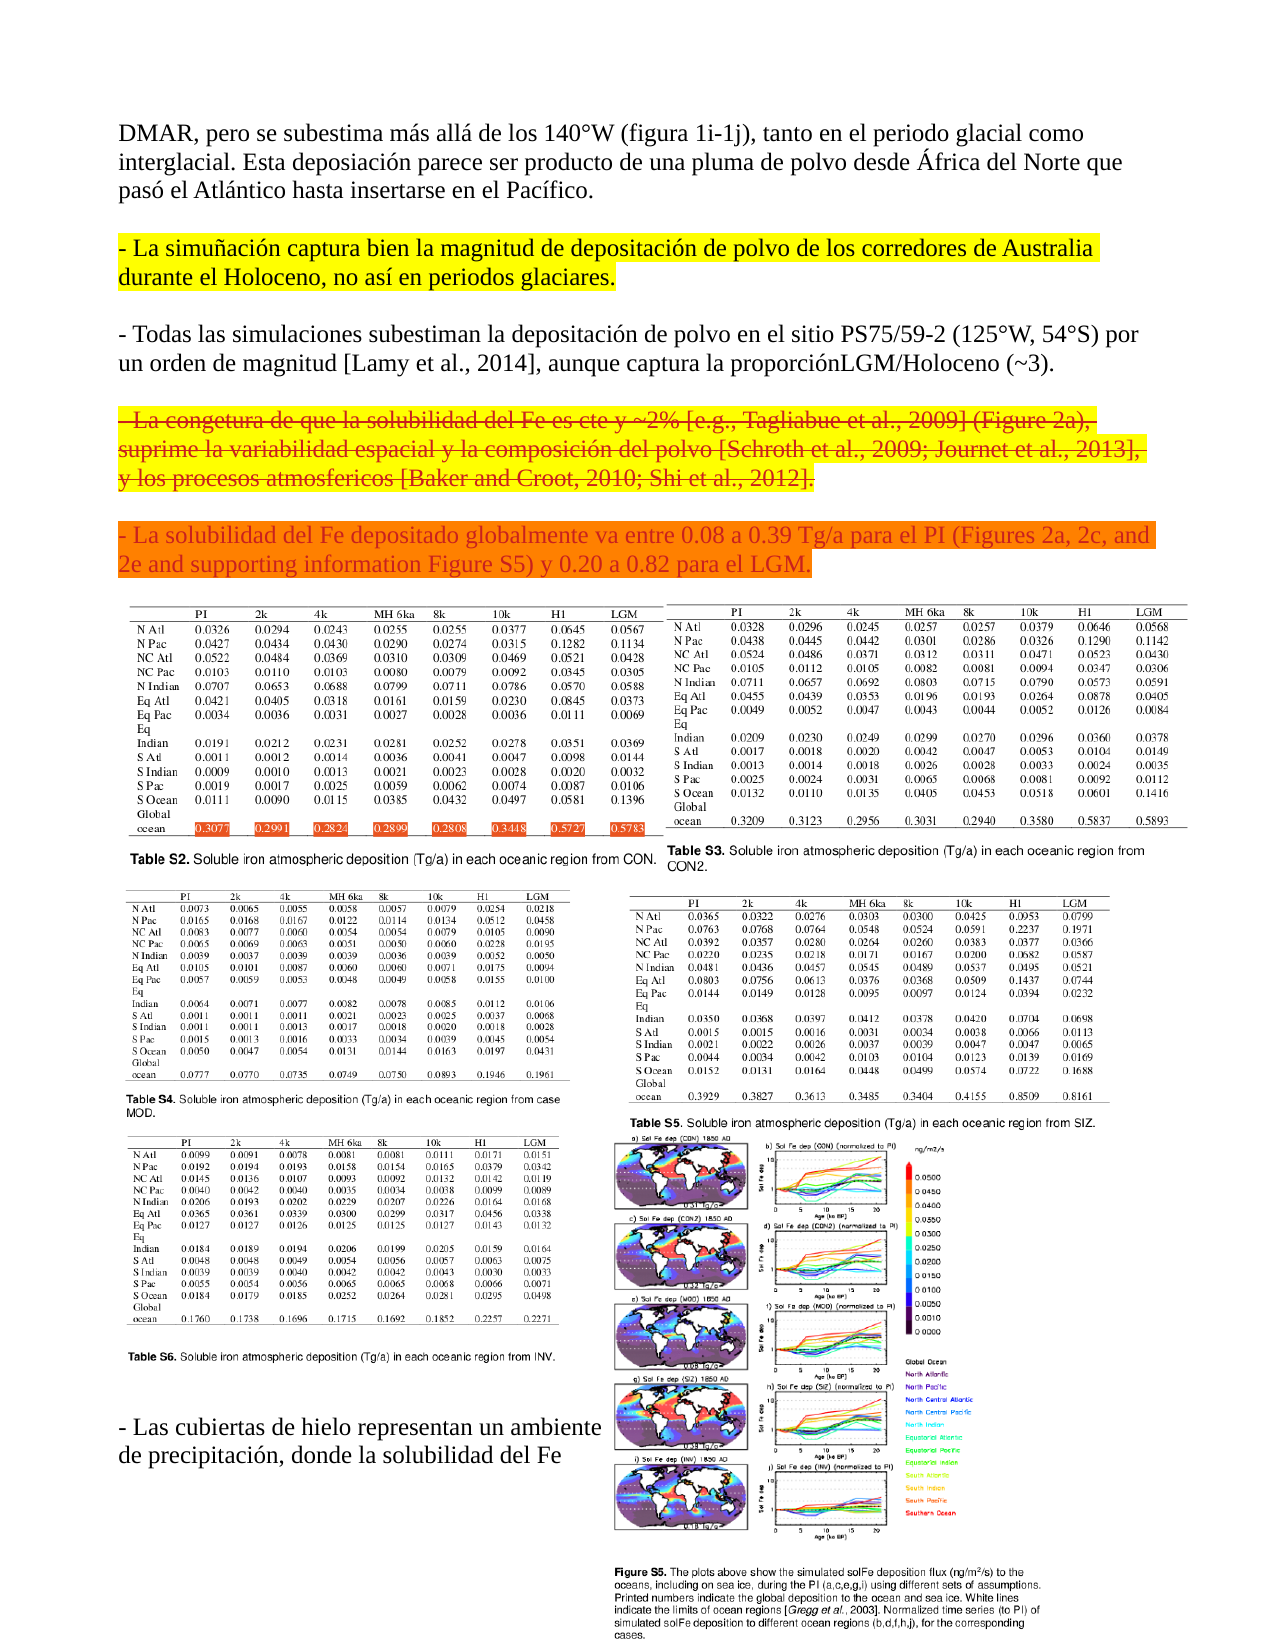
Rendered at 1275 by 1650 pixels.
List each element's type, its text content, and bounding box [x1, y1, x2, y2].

text DMAR, pero se subestima más allá de los 140°W (figura 1i-1j), tanto en el periodo glacial como interglacial. Esta deposiación parece ser producto de una pluma de polvo desde África del Norte que pasó el Atlántico hasta insertarse en el Pacífico. [118, 118, 1157, 204]
text [1044, 1412, 1157, 1469]
picture [625, 894, 1114, 1131]
picture [122, 887, 571, 1121]
picture [126, 598, 1191, 874]
text - La solubilidad del Fe depositado globalmente va entre 0.08 a 0.39 Tg/a para el PI (Figures 2a, 2c, and 2e and supporting information Figure S5) y 0.20 a 0.82 para el LGM. [118, 521, 1157, 578]
picture [125, 1134, 559, 1364]
text - Las cubiertas de hielo representan un ambiente de precipitación, donde la solubilidad del Fe [118, 1412, 611, 1469]
text - La simuñación captura bien la magnitud de depositación de polvo de los corredores de Australia durante el Holoceno, no así en periodos glaciares. [118, 233, 1157, 291]
picture [611, 1133, 1044, 1642]
text - La congetura de que la solubilidad del Fe es cte y ~2% [e.g., Tagliabue et al., 2009] (Figure 2a), suprime la variabilidad espacial y la composición del polvo [Schroth et al., 2009; Journet et al., 2013], y los procesos atmosfericos [Baker and Croot, 2010; Shi et al., 2012]. [118, 406, 1157, 492]
text - Todas las simulaciones subestiman la depositación de polvo en el sitio PS75/59-2 (125°W, 54°S) por un orden de magnitud [Lamy et al., 2014], aunque captura la proporciónLGM/Holoceno (~3). [118, 319, 1157, 377]
